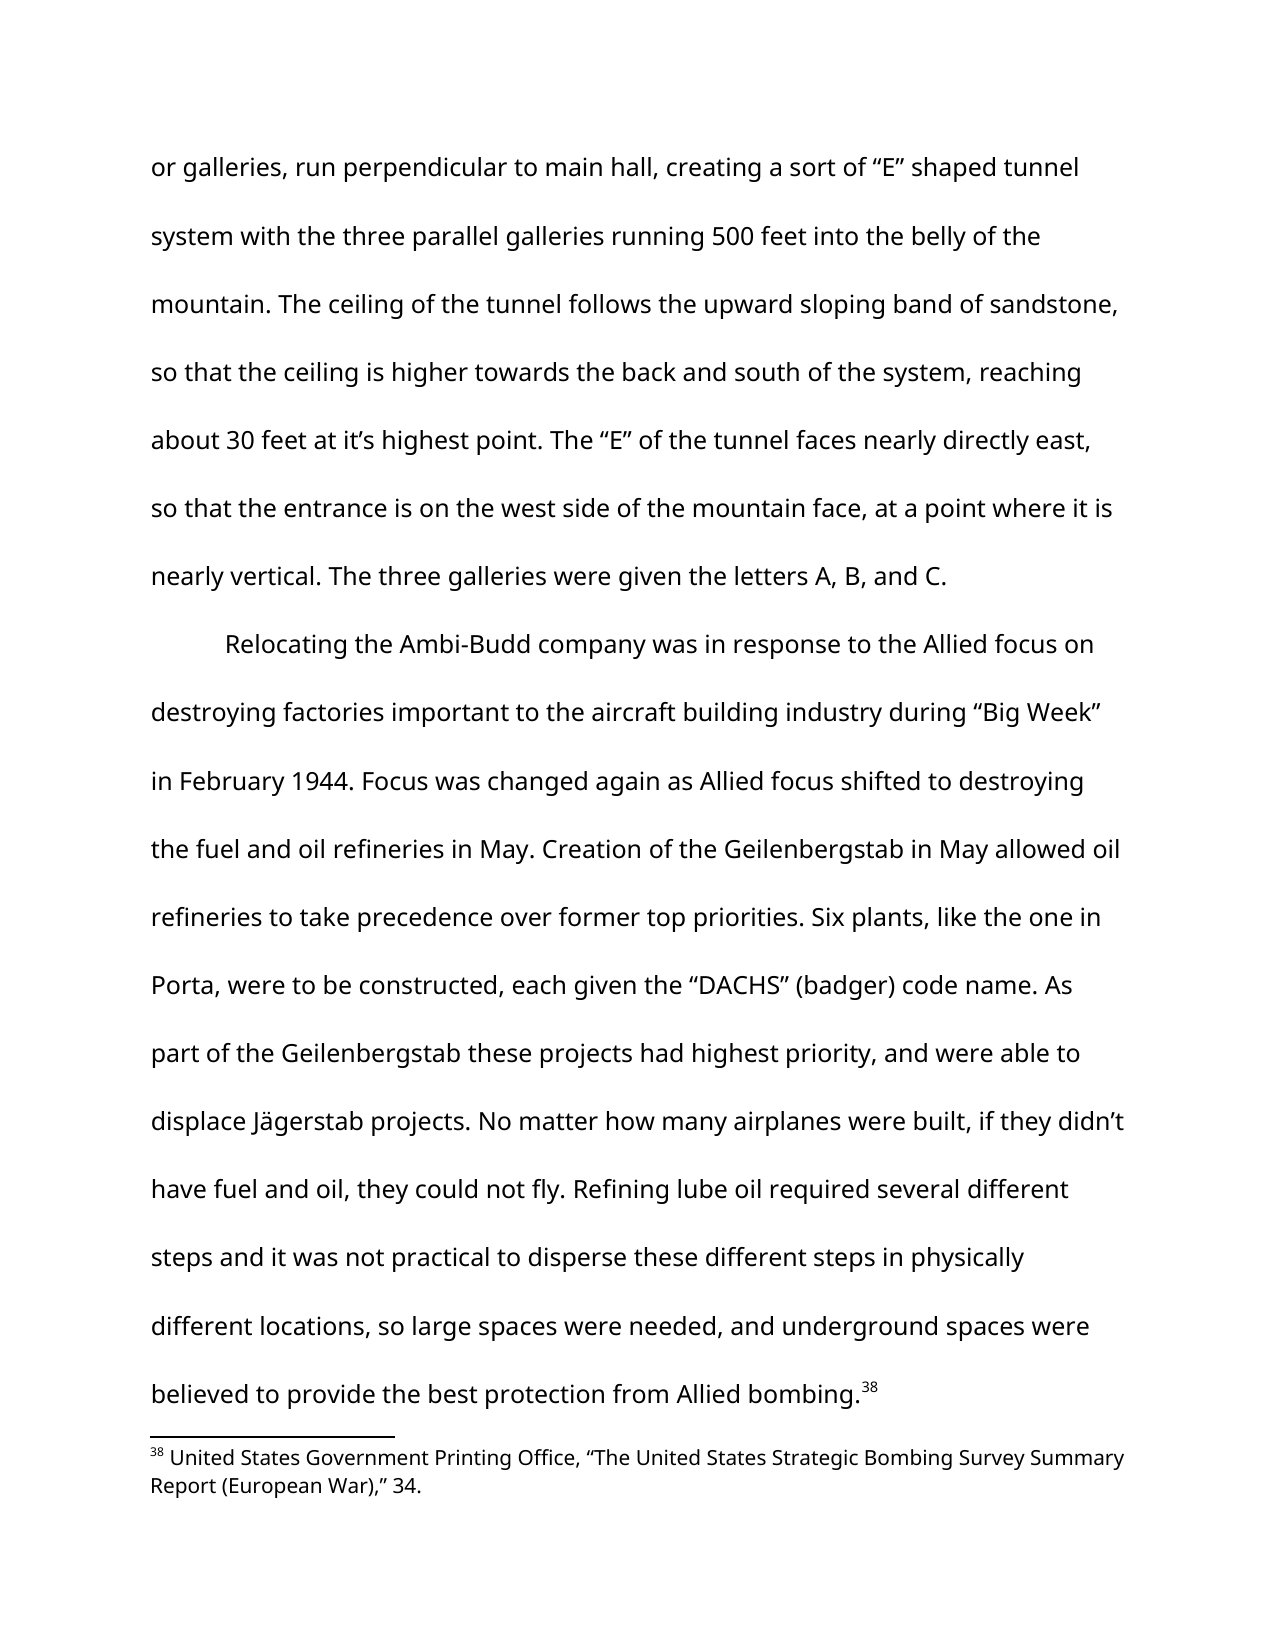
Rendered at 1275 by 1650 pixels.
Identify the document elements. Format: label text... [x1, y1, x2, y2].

text Relocating the Ambi-Budd company was in response to the Allied focus on destroying factories important to the aircraft building industry during “Big Week” in February 1944. Focus was changed again as Allied focus shifted to destroying the fuel and oil refineries in May. Creation of the Geilenbergstab in May allowed oil refineries to take precedence over former top priorities. Six plants, like the one in Porta, were to be constructed, each given the “DACHS” (badger) code name. As part of the Geilenbergstab these projects had highest priority, and were able to displace Jägerstab projects. No matter how many airplanes were built, if they didn’t have fuel and oil, they could not fly. Refining lube oil required several different steps and it was not practical to disperse these different steps in physically different locations, so large spaces were needed, and underground spaces were believed to provide the best protection from Allied bombing. [150, 627, 1125, 1410]
text United States Government Printing Office, “The United States Strategic Bombing Survey Summary Report (European War),” 34. [150, 1443, 1125, 1500]
text or galleries, run perpendicular to main hall, creating a sort of “E” shaped tunnel system with the three parallel galleries running 500 feet into the belly of the mountain. The ceiling of the tunnel follows the upward sloping band of sandstone, so that the ceiling is higher towards the back and south of the system, reaching about 30 feet at it’s highest point. The “E” of the tunnel faces nearly directly east, so that the entrance is on the west side of the mountain face, at a point where it is nearly vertical. The three galleries were given the letters A, B, and C. [150, 150, 1125, 593]
